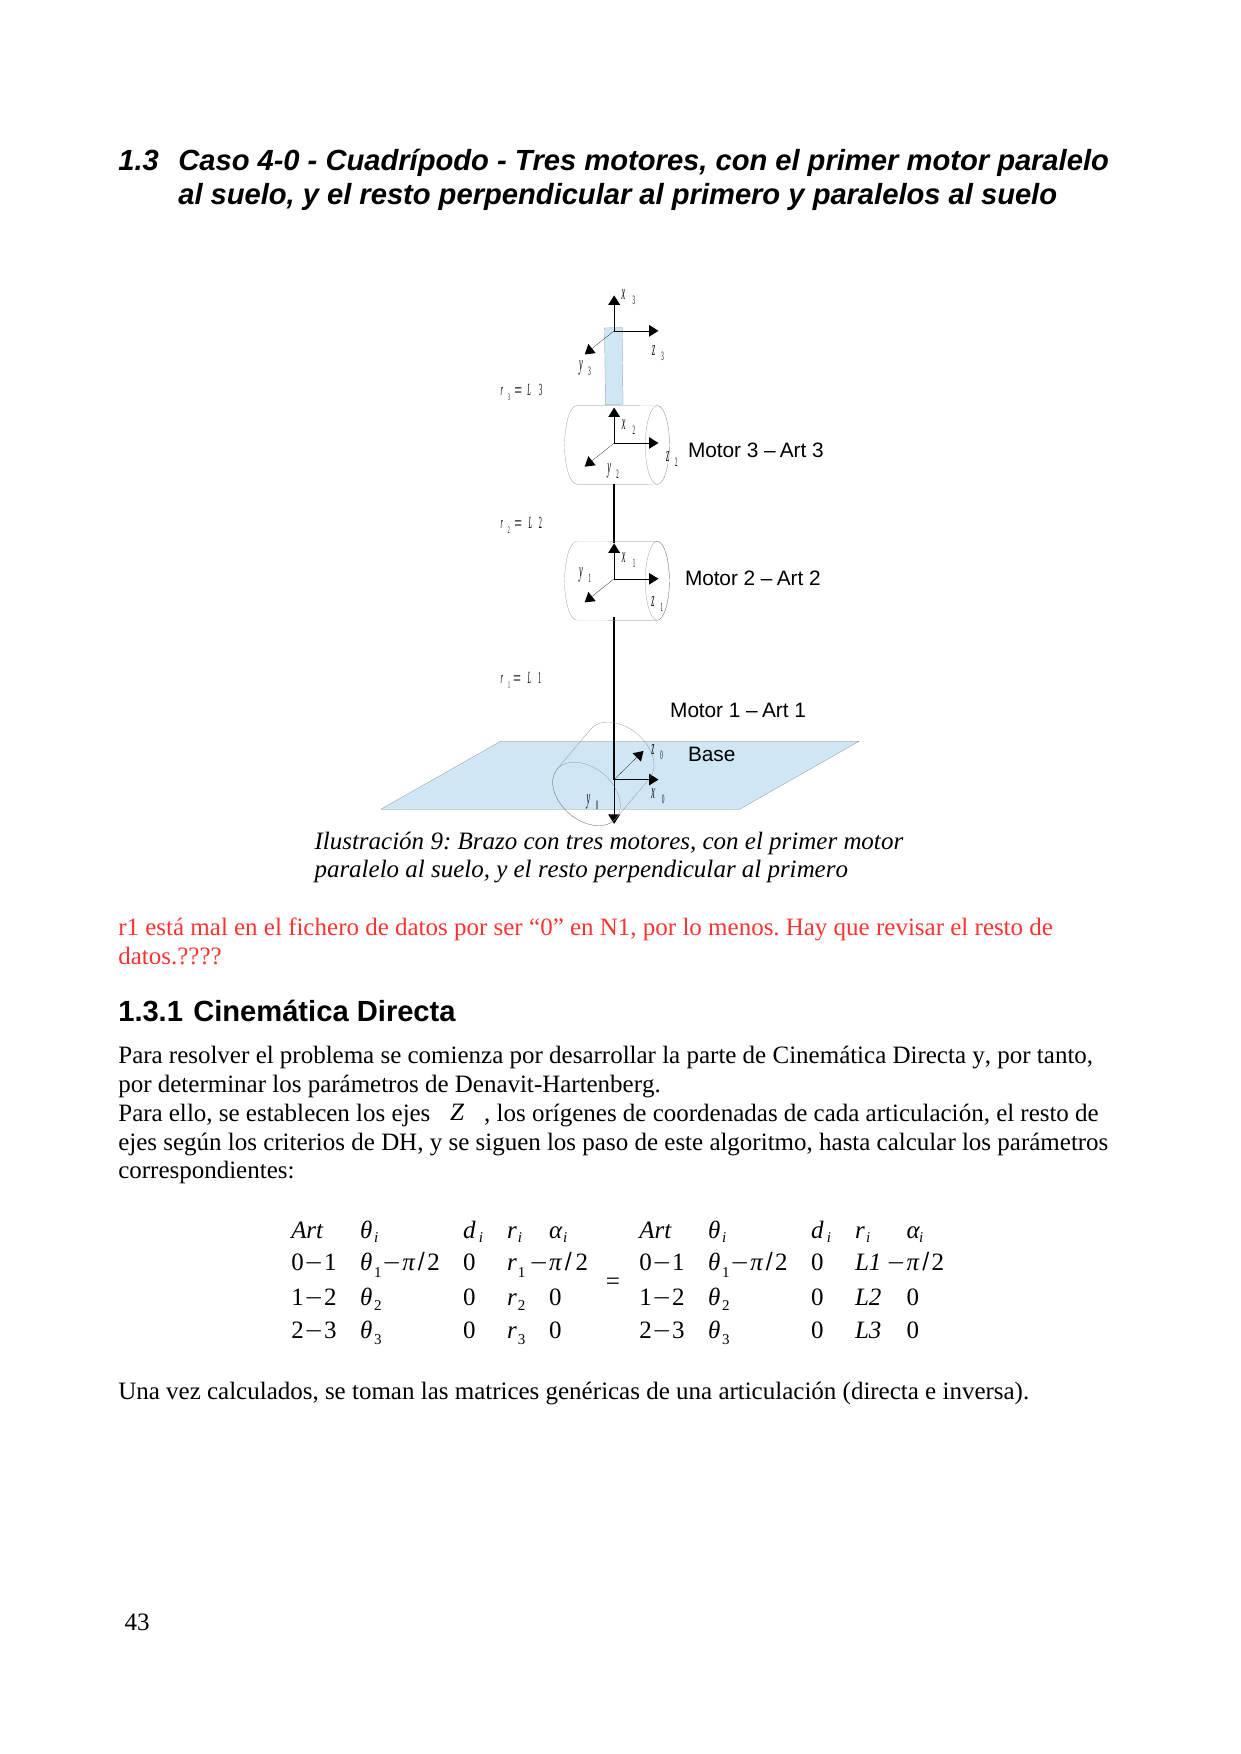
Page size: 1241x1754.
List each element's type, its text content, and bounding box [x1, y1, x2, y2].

text = [118, 1213, 1122, 1347]
text r1 está mal en el fichero de datos por ser “0” en N1, por lo menos. Hay que revisar el resto de datos.???? [118, 912, 1122, 969]
text Ilustración 9: Brazo con tres motores, con el primer motor paralelo al suelo, y el resto perpendicular al primero [314, 293, 926, 883]
subtitle Caso 4-0 - Cuadrípodo - Tres motores, con el primer motor paralelo al suelo, y el resto perpendicular al primero y paralelos al suelo [118, 143, 1122, 210]
text Para resolver el problema se comienza por desarrollar la parte de Cinemática Directa y, por tanto, por determinar los parámetros de Denavit-Hartenberg. [118, 1041, 1122, 1098]
text Para ello, se establecen los ejes, los orígenes de coordenadas de cada articulación, el resto de ejes según los criterios de DH, y se siguen los paso de este algoritmo, hasta calcular los parámetros correspondientes: [118, 1098, 1122, 1184]
text Una vez calculados, se toman las matrices genéricas de una articulación (directa e inversa). [118, 1376, 1122, 1405]
subtitle Cinemática Directa [118, 994, 1122, 1028]
